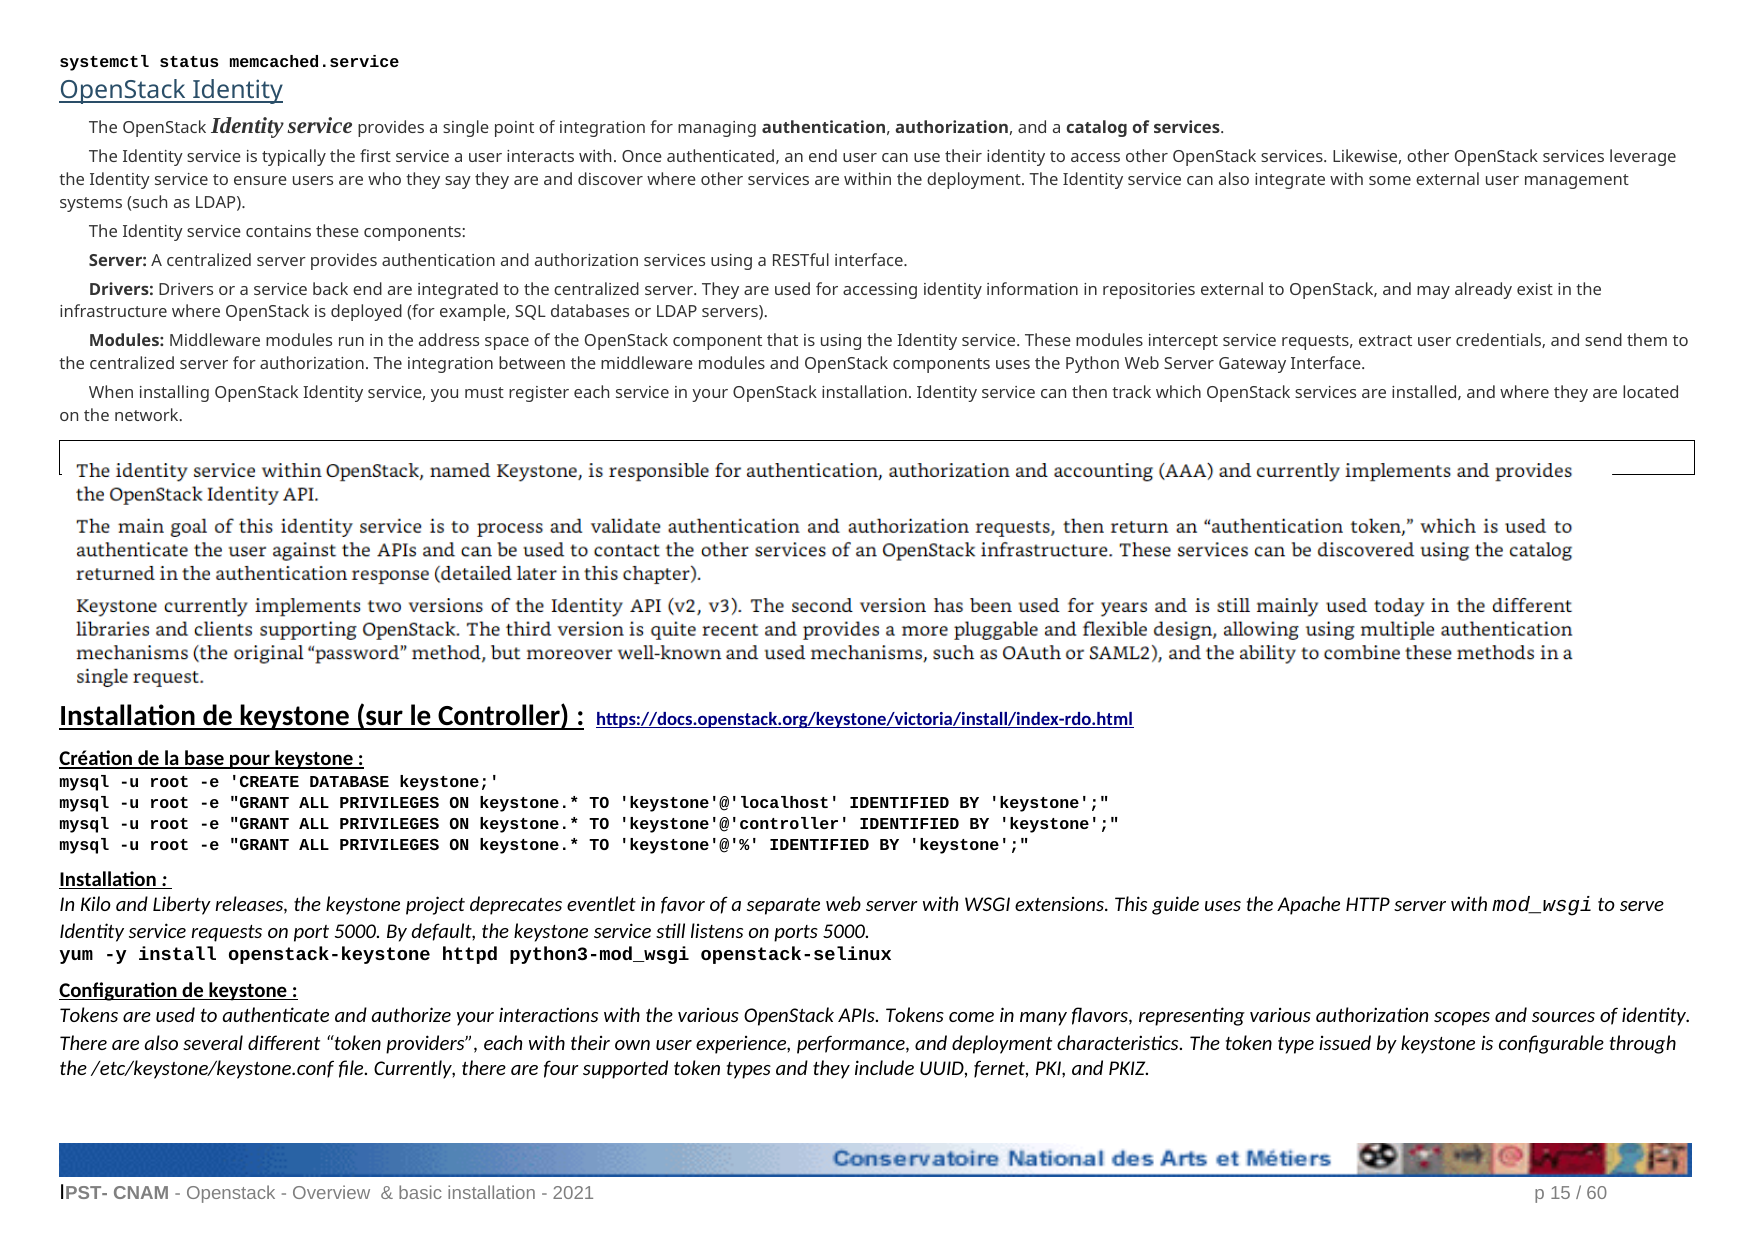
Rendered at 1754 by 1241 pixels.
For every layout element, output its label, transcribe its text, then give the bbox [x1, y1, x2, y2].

text Configuration de keystone : [59, 977, 1695, 1002]
text The Identity service contains these components: [59, 219, 1695, 242]
text mysql -u root -e 'CREATE DATABASE keystone;' [59, 771, 1695, 792]
text Server: A centralized server provides authentication and authorization services using a RESTful interface. [59, 248, 1695, 271]
text In Kilo and Liberty releases, the keystone project deprecates eventlet in favor of a separate web server with WSGI extensions. This guide uses the Apache HTTP server with mod_wsgi to serve Identity service requests on port 5000. By default, the keystone service still listens on ports 5000. [59, 892, 1695, 943]
text mysql -u root -e "GRANT ALL PRIVILEGES ON keystone.* TO 'keystone'@'controller' IDENTIFIED BY 'keystone';" [59, 813, 1695, 833]
text When installing OpenStack Identity service, you must register each service in your OpenStack installation. Identity service can then track which OpenStack services are installed, and where they are located on the network. [59, 381, 1695, 426]
text The Identity service is typically the first service a user interacts with. Once authenticated, an end user can use their identity to access other OpenStack services. Likewise, other OpenStack services leverage the Identity service to ensure users are who they say they are and discover where other services are within the deployment. The Identity service can also integrate with some external user management systems (such as LDAP). [59, 145, 1695, 213]
text systemctl status memcached.service [59, 53, 1695, 72]
text mysql -u root -e "GRANT ALL PRIVILEGES ON keystone.* TO 'keystone'@'%' IDENTIFIED BY 'keystone';" [59, 833, 1695, 854]
text The OpenStack Identity service provides a single point of integration for managing authentication, authorization, and a catalog of services. [59, 112, 1695, 139]
text Installation : [59, 866, 1695, 892]
text Modules: Middleware modules run in the address space of the OpenStack component that is using the Identity service. These modules intercept service requests, extract user credentials, and send them to the centralized server for authorization. The integration between the middleware modules and OpenStack components uses the Python Web Server Gateway Interface. [59, 329, 1695, 374]
text Drivers: Drivers or a service back end are integrated to the centralized server. They are used for accessing identity information in repositories external to OpenStack, and may already exist in the infrastructure where OpenStack is deployed (for example, SQL databases or LDAP servers). [59, 277, 1695, 323]
text yum -y install openstack-keystone httpd python3-mod_wsgi openstack-selinux [59, 943, 1695, 964]
text mysql -u root -e "GRANT ALL PRIVILEGES ON keystone.* TO 'keystone'@'localhost' IDENTIFIED BY 'keystone';" [59, 792, 1695, 813]
text Création de la base pour keystone : [59, 746, 1695, 771]
text Tokens are used to authenticate and authorize your interactions with the various OpenStack APIs. Tokens come in many flavors, representing various authorization scopes and sources of identity. There are also several different “token providers”, each with their own user experience, performance, and deployment characteristics. The token type issued by keystone is configurable through the /etc/keystone/keystone.conf file. Currently, there are four supported token types and they include UUID, fernet, PKI, and PKIZ. [59, 1002, 1695, 1081]
picture [62, 664, 1613, 698]
text Installation de keystone (sur le Controller) : https://docs.openstack.org/keystone/victoria/install/index-rdo.html [59, 511, 1695, 733]
subtitle OpenStack Identity [59, 72, 1695, 106]
